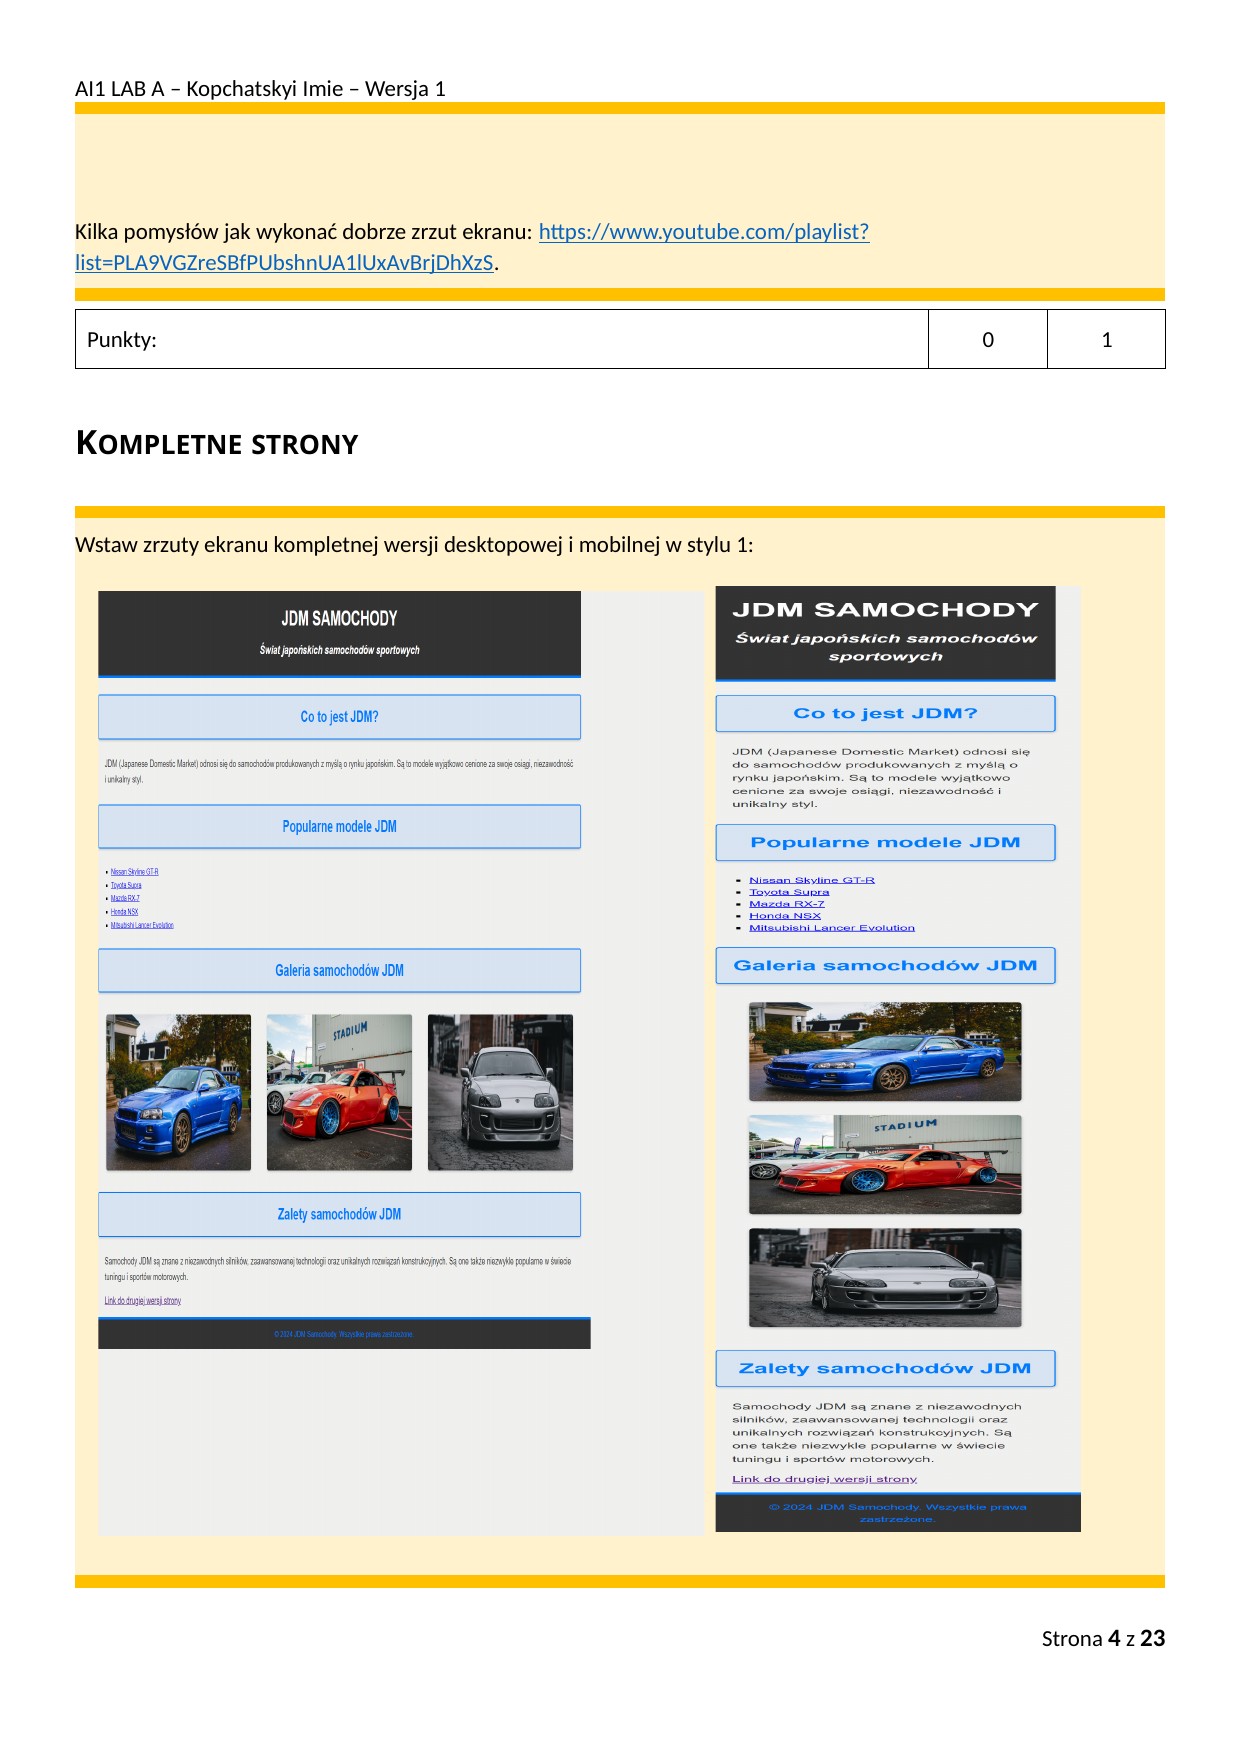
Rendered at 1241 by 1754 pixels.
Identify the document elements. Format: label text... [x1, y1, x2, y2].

table_header Punkty: [76, 310, 928, 368]
table_header 1 [1048, 310, 1165, 368]
table_header 0 [929, 310, 1047, 368]
picture [98, 591, 705, 1536]
subtitle Kompletne strony [75, 419, 1165, 464]
picture [715, 586, 1081, 1532]
text Wstaw zrzuty ekranu kompletnej wersji desktopowej i mobilnej w stylu 1: [75, 518, 1165, 536]
text Kilka pomysłów jak wykonać dobrze zrzut ekranu: https://www.youtube.com/playlist?list=PLA9VGZreSBfPUbshnUA1lUxAvBrjDhXzS. [75, 192, 1165, 288]
